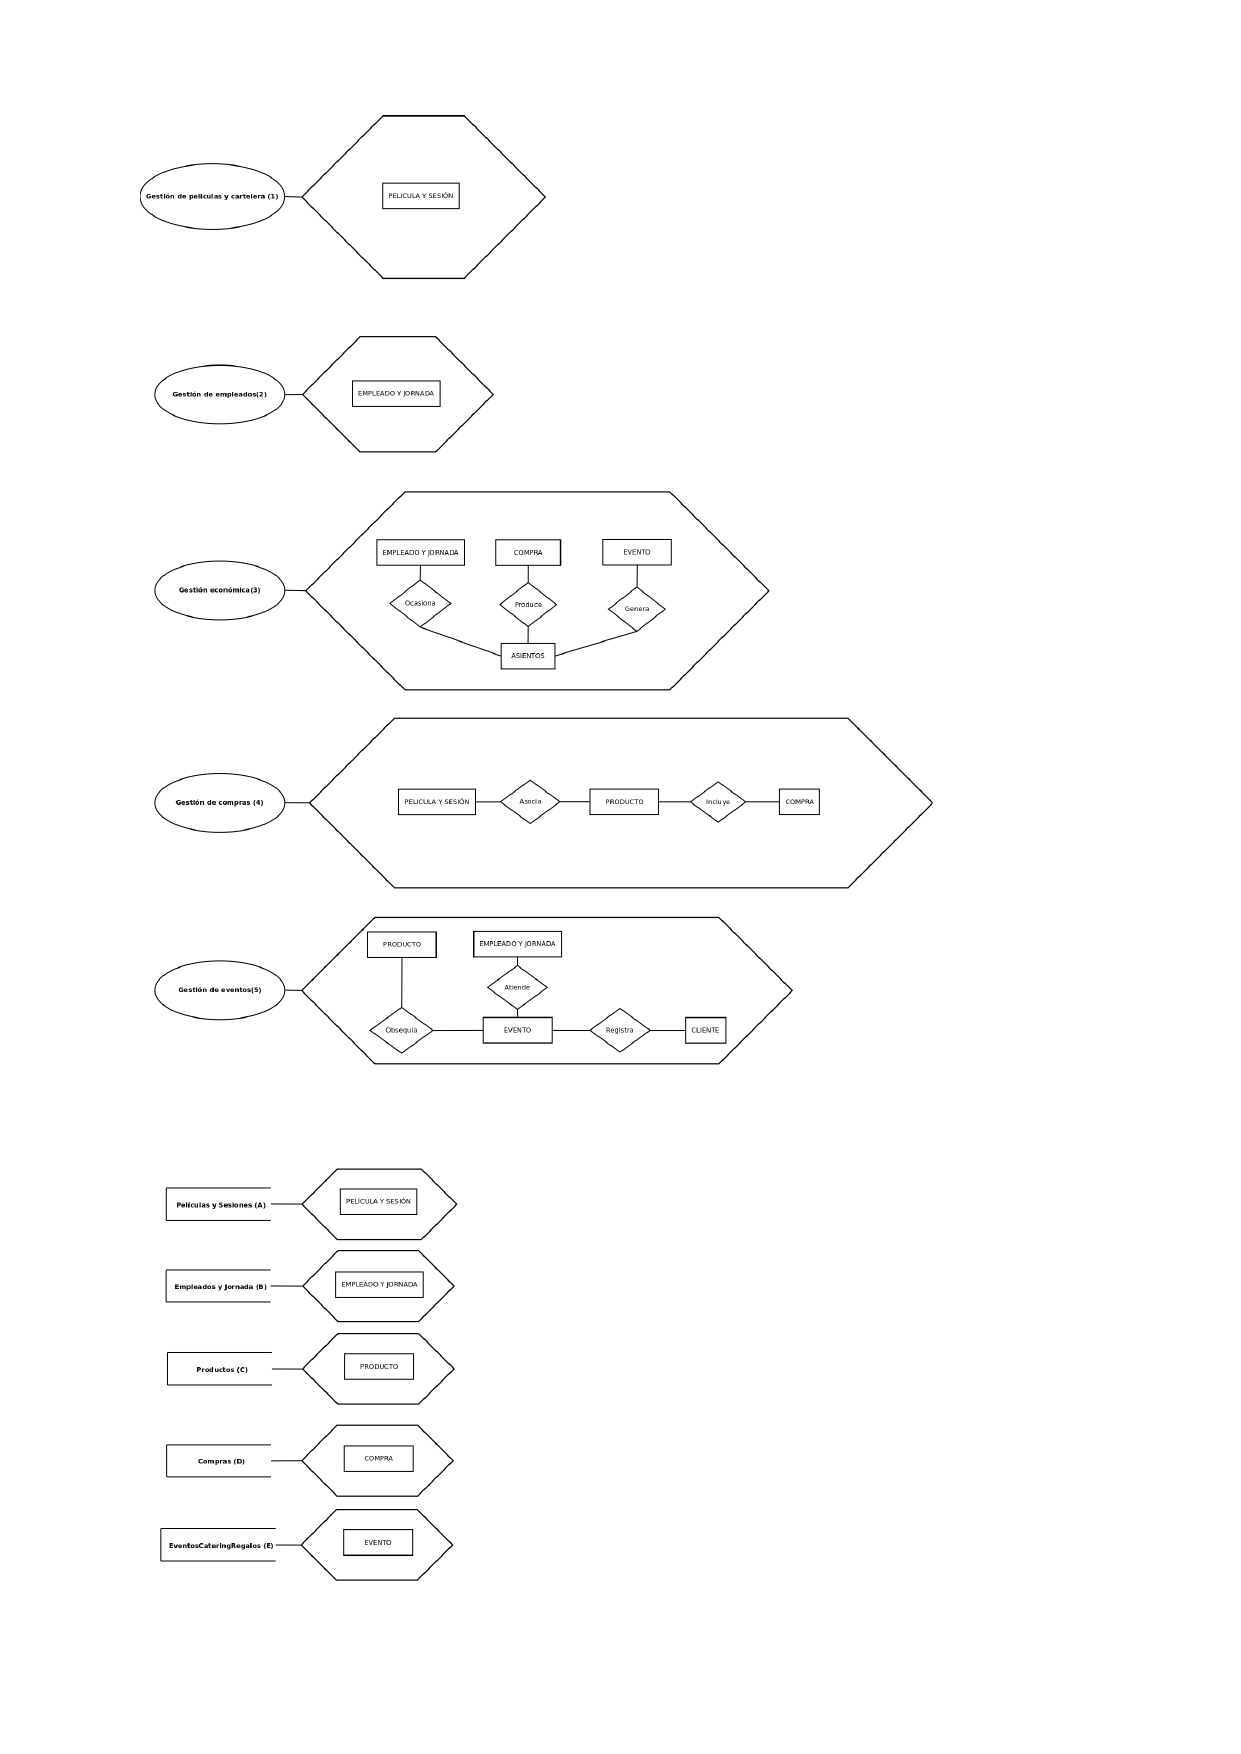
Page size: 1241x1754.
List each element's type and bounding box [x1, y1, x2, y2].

picture [140, 115, 933, 1581]
